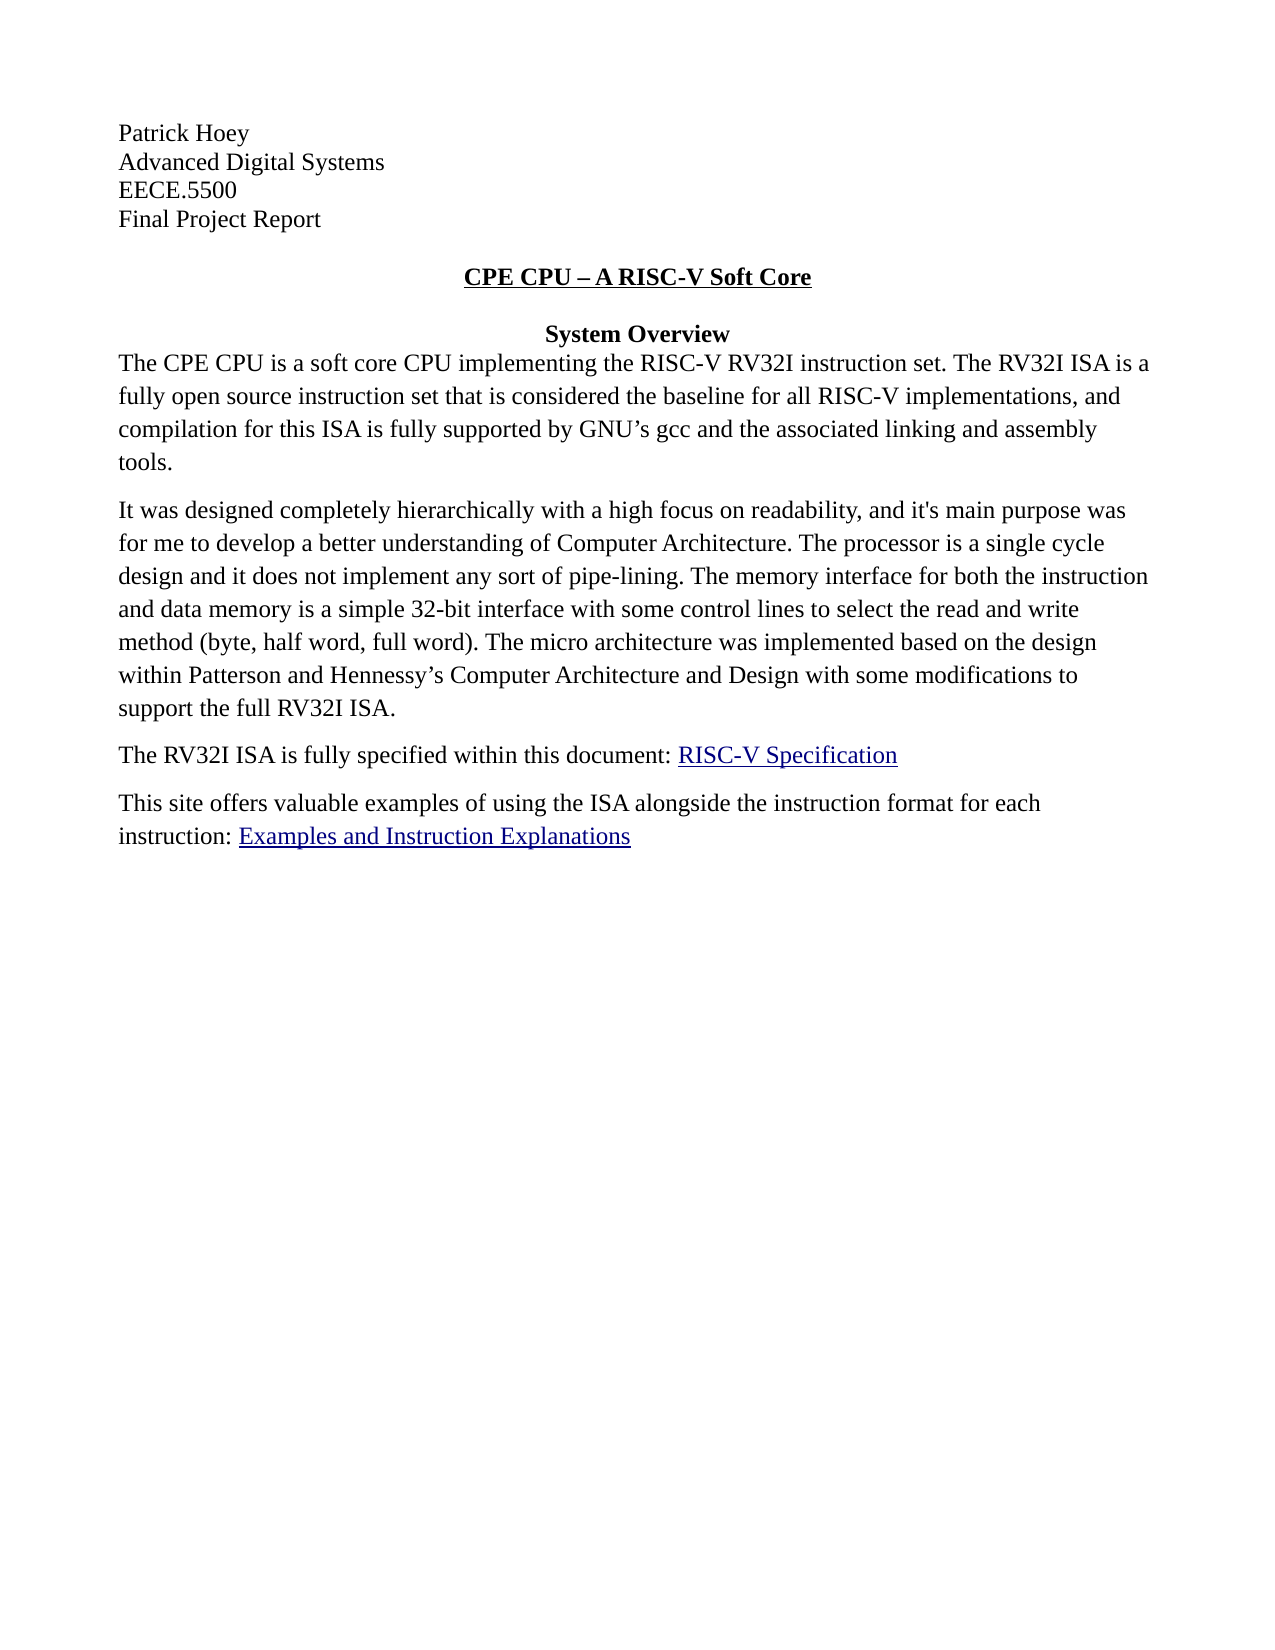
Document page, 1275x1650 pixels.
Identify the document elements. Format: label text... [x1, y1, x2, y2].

text Patrick Hoey [118, 118, 1157, 147]
text It was designed completely hierarchically with a high focus on readability, and it's main purpose was for me to develop a better understanding of Computer Architecture. The processor is a single cycle design and it does not implement any sort of pipe-lining. The memory interface for both the instruction and data memory is a simple 32-bit interface with some control lines to select the read and write method (byte, half word, full word). The micro architecture was implemented based on the design within Patterson and Hennessy’s Computer Architecture and Design with some modifications to support the full RV32I ISA. [118, 495, 1157, 722]
text This site offers valuable examples of using the ISA alongside the instruction format for each instruction: Examples and Instruction Explanations [118, 788, 1157, 850]
text System Overview [118, 319, 1157, 348]
text EECE.5500 [118, 176, 1157, 204]
text Final Project Report [118, 204, 1157, 233]
text The CPE CPU is a soft core CPU implementing the RISC-V RV32I instruction set. The RV32I ISA is a fully open source instruction set that is considered the baseline for all RISC-V implementations, and compilation for this ISA is fully supported by GNU’s gcc and the associated linking and assembly tools. [118, 348, 1157, 476]
text CPE CPU – A RISC-V Soft Core [118, 262, 1157, 291]
text Advanced Digital Systems [118, 147, 1157, 176]
text The RV32I ISA is fully specified within this document: RISC-V Specification [118, 741, 1157, 769]
